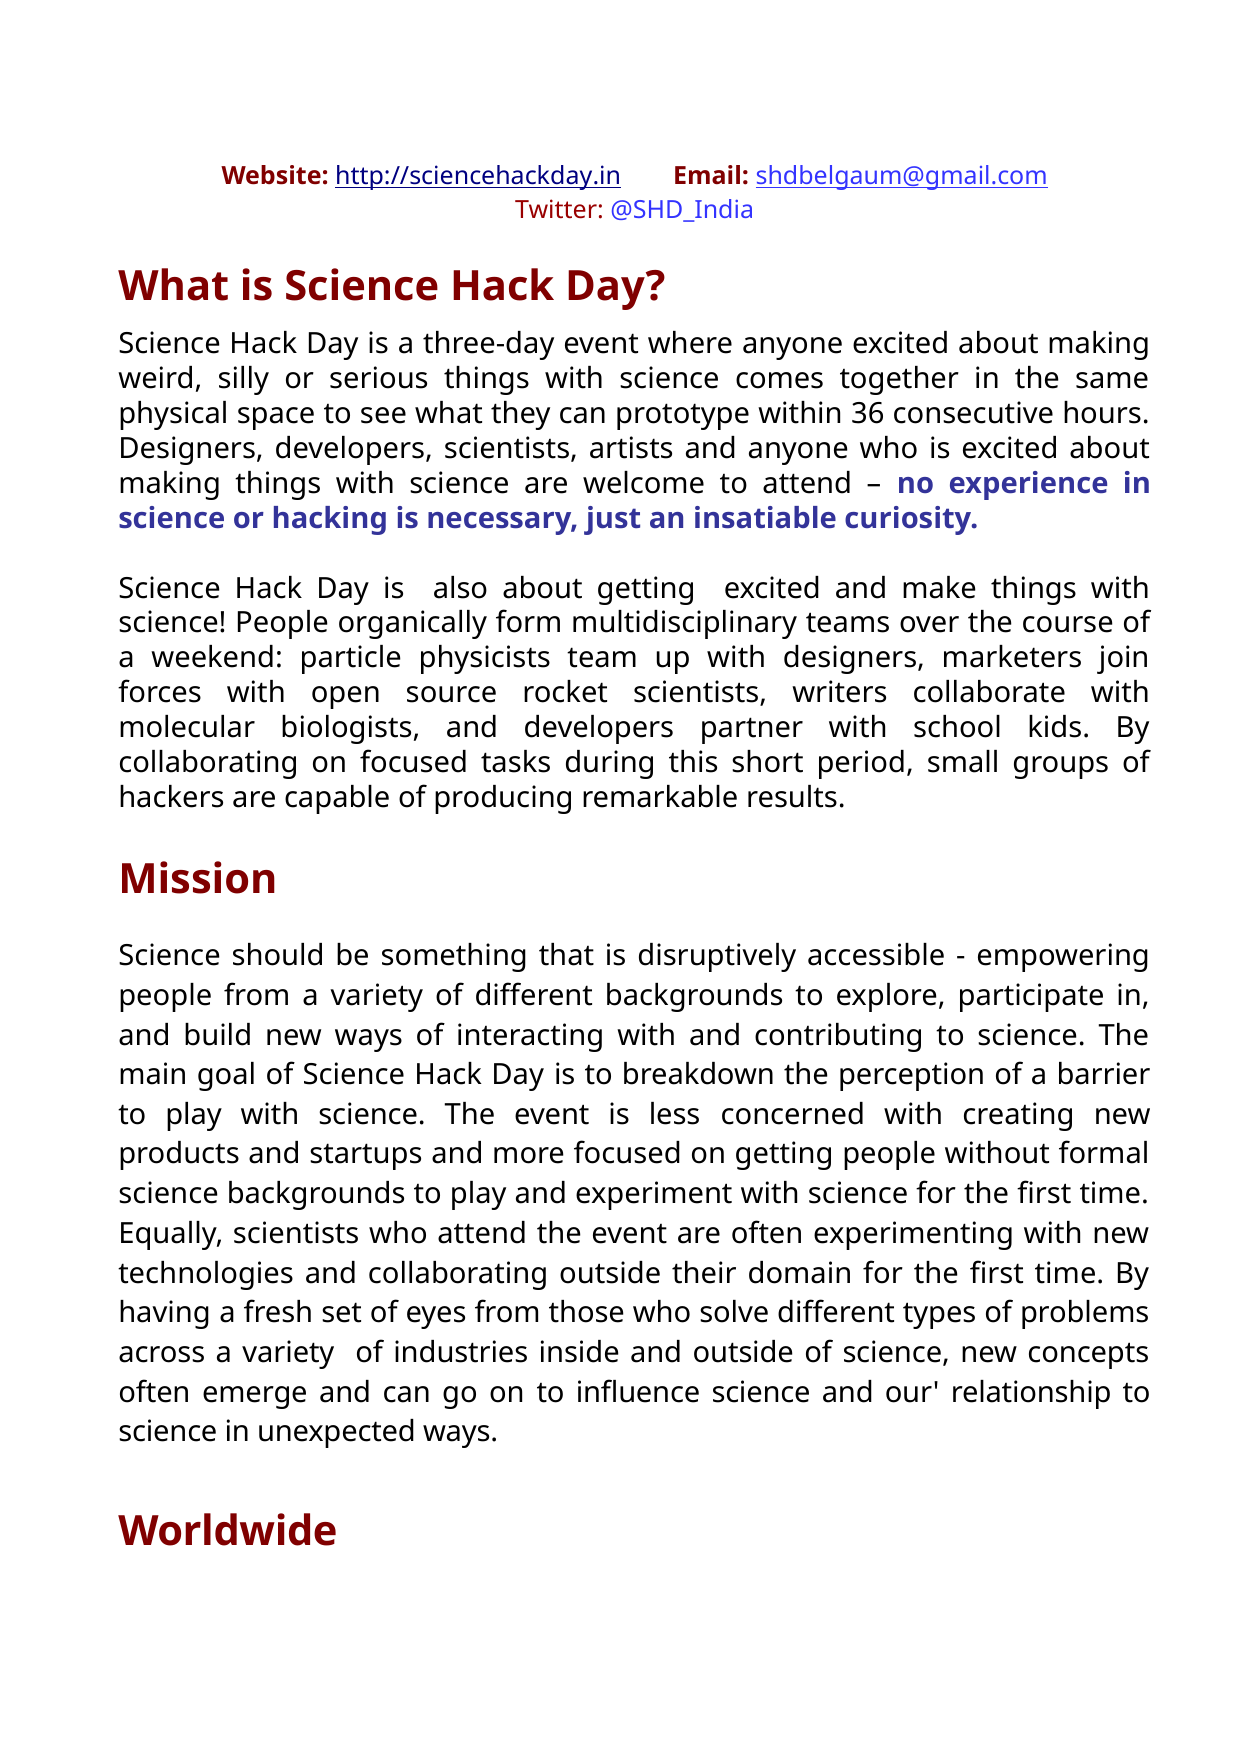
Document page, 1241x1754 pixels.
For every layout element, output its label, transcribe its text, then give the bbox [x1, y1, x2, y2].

text Mission [118, 849, 1108, 906]
text Science Hack Day is a three-day event where anyone excited about making weird, silly or serious things with science comes together in the same physical space to see what they can prototype within 36 consecutive hours. Designers, developers, scientists, artists and anyone who is excited about making things with science are welcome to attend – no experience in science or hacking is necessary, just an insatiable curiosity. [118, 326, 1151, 535]
text Twitter: @SHD_India [118, 192, 1151, 226]
text Website: http://sciencehackday.in Email: shdbelgaum@gmail.com [118, 158, 1151, 192]
text Worldwide [118, 1500, 1058, 1557]
subtitle What is Science Hack Day? [118, 251, 1151, 313]
text Science Hack Day is also about getting excited and make things with science! People organically form multidisciplinary teams over the course of a weekend: particle physicists team up with designers, marketers join forces with open source rocket scientists, writers collaborate with molecular biologists, and developers partner with school kids. By collaborating on focused tasks during this short period, small groups of hackers are capable of producing remarkable results. [118, 570, 1151, 814]
text Science should be something that is disruptively accessible - empowering people from a variety of different backgrounds to explore, participate in, and build new ways of interacting with and contributing to science. The main goal of Science Hack Day is to breakdown the perception of a barrier to play with science. The event is less concerned with creating new products and startups and more focused on getting people without formal science backgrounds to play and experiment with science for the first time. Equally, scientists who attend the event are often experimenting with new technologies and collaborating outside their domain for the first time. By having a fresh set of eyes from those who solve different types of problems across a variety of industries inside and outside of science, new concepts often emerge and can go on to influence science and our' relationship to science in unexpected ways. [118, 934, 1151, 1450]
